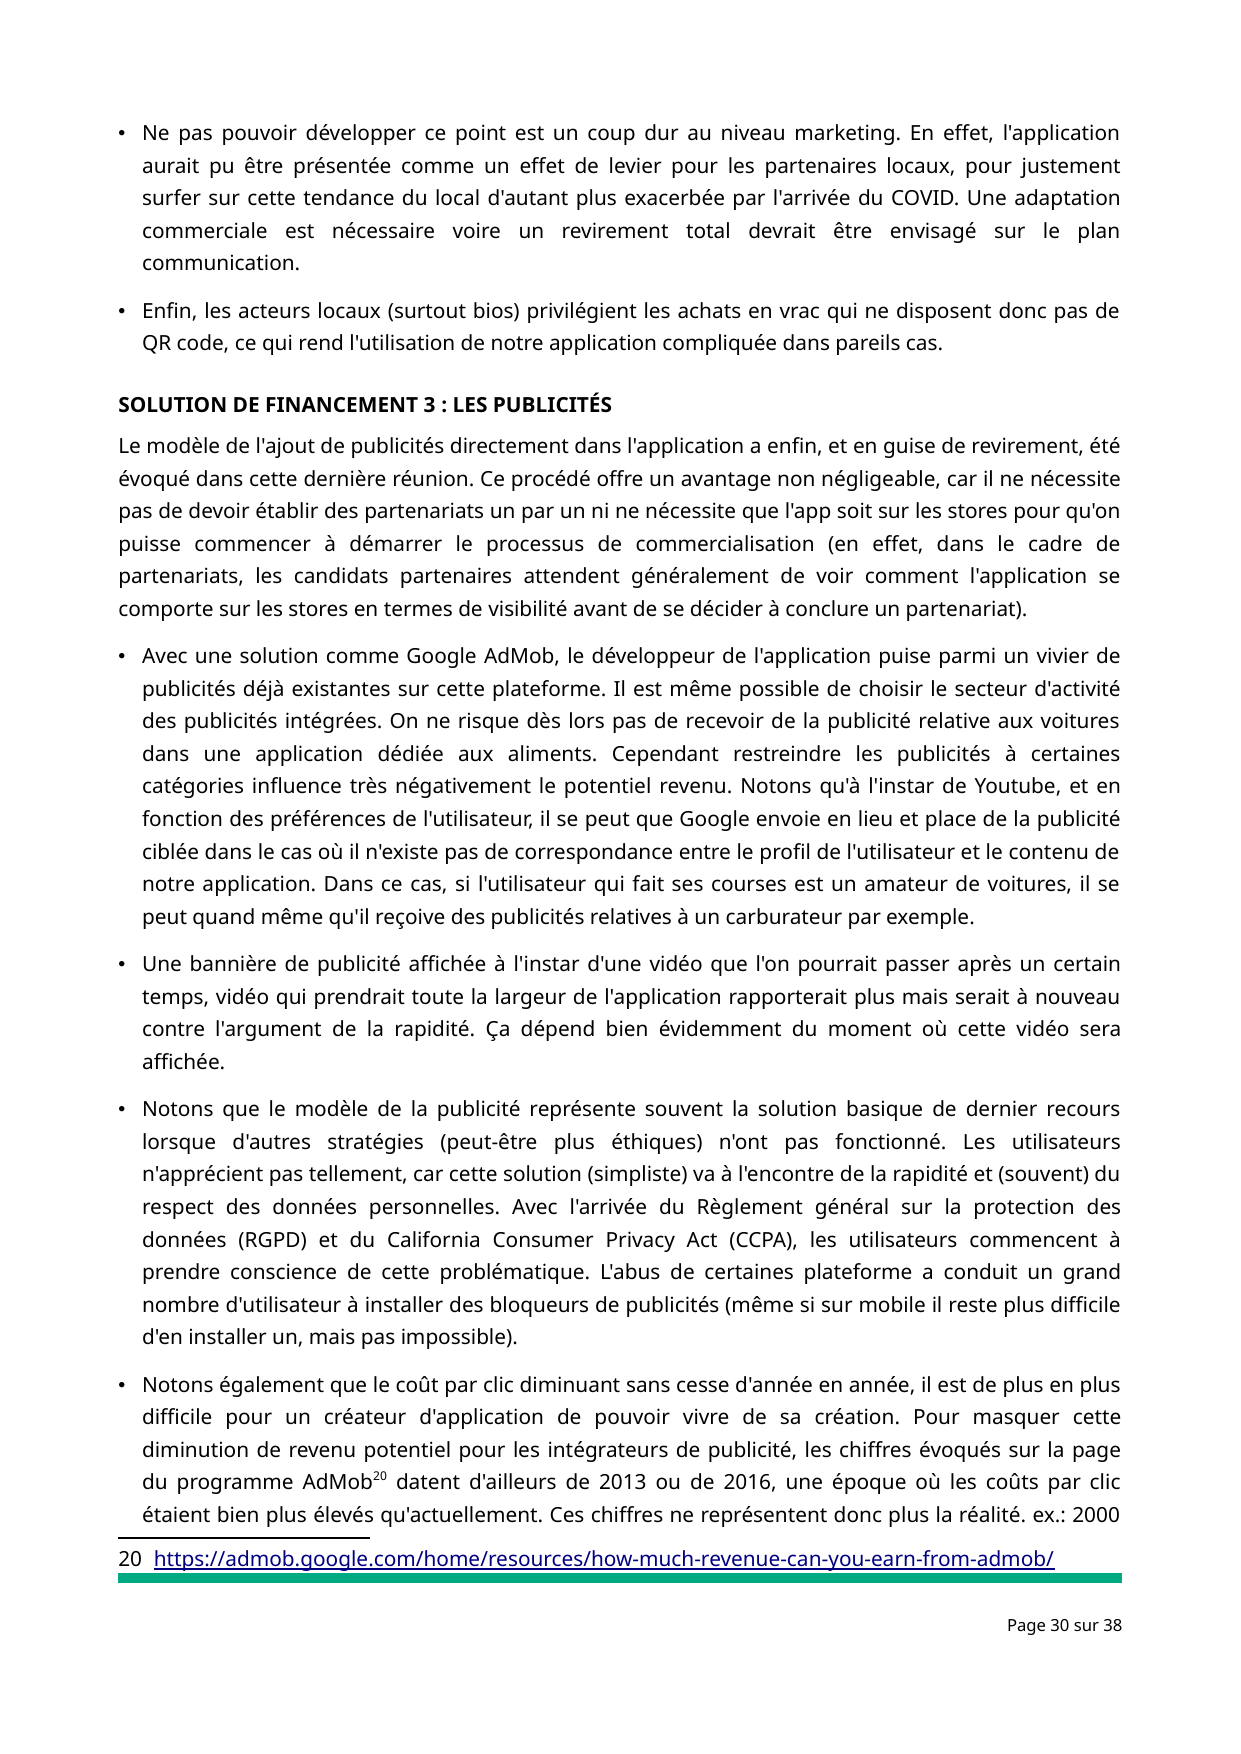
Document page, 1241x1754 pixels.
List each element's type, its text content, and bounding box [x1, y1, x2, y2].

list Notons également que le coût par clic diminuant sans cesse d'année en année, il est de plus en plus difficile pour un créateur d'application de pouvoir vivre de sa création. Pour masquer cette diminution de revenu potentiel pour les intégrateurs de publicité, les chiffres évoqués sur la page du programme AdMob datent d'ailleurs de 2013 ou de 2016, une époque où les coûts par clic étaient bien plus élevés qu'actuellement. Ces chiffres ne représentent donc plus la réalité. ex.: 2000 [118, 1370, 1122, 1528]
list Enfin, les acteurs locaux (surtout bios) privilégient les achats en vrac qui ne disposent donc pas de QR code, ce qui rend l'utilisation de notre application compliquée dans pareils cas. [118, 296, 1122, 357]
subtitle Solution de financement 3 : les publicités [118, 390, 1122, 418]
list Ne pas pouvoir développer ce point est un coup dur au niveau marketing. En effet, l'application aurait pu être présentée comme un effet de levier pour les partenaires locaux, pour justement surfer sur cette tendance du local d'autant plus exacerbée par l'arrivée du COVID. Une adaptation commerciale est nécessaire voire un revirement total devrait être envisagé sur le plan communication. [118, 118, 1122, 277]
list Une bannière de publicité affichée à l'instar d'une vidéo que l'on pourrait passer après un certain temps, vidéo qui prendrait toute la largeur de l'application rapporterait plus mais serait à nouveau contre l'argument de la rapidité. Ça dépend bien évidemment du moment où cette vidéo sera affichée. [118, 949, 1122, 1076]
list https://admob.google.com/home/resources/how-much-revenue-can-you-earn-from-admob/ [118, 1544, 1122, 1573]
list Notons que le modèle de la publicité représente souvent la solution basique de dernier recours lorsque d'autres stratégies (peut-être plus éthiques) n'ont pas fonctionné. Les utilisateurs n'apprécient pas tellement, car cette solution (simpliste) va à l'encontre de la rapidité et (souvent) du respect des données personnelles. Avec l'arrivée du Règlement général sur la protection des données (RGPD) et du California Consumer Privacy Act (CCPA), les utilisateurs commencent à prendre conscience de cette problématique. L'abus de certaines plateforme a conduit un grand nombre d'utilisateur à installer des bloqueurs de publicités (même si sur mobile il reste plus difficile d'en installer un, mais pas impossible). [118, 1094, 1122, 1351]
list Avec une solution comme Google AdMob, le développeur de l'application puise parmi un vivier de publicités déjà existantes sur cette plateforme. Il est même possible de choisir le secteur d'activité des publicités intégrées. On ne risque dès lors pas de recevoir de la publicité relative aux voitures dans une application dédiée aux aliments. Cependant restreindre les publicités à certaines catégories influence très négativement le potentiel revenu. Notons qu'à l'instar de Youtube, et en fonction des préférences de l'utilisateur, il se peut que Google envoie en lieu et place de la publicité ciblée dans le cas où il n'existe pas de correspondance entre le profil de l'utilisateur et le contenu de notre application. Dans ce cas, si l'utilisateur qui fait ses courses est un amateur de voitures, il se peut quand même qu'il reçoive des publicités relatives à un carburateur par exemple. [118, 641, 1122, 931]
text Le modèle de l'ajout de publicités directement dans l'application a enfin, et en guise de revirement, été évoqué dans cette dernière réunion. Ce procédé offre un avantage non négligeable, car il ne nécessite pas de devoir établir des partenariats un par un ni ne nécessite que l'app soit sur les stores pour qu'on puisse commencer à démarrer le processus de commercialisation (en effet, dans le cadre de partenariats, les candidats partenaires attendent généralement de voir comment l'application se comporte sur les stores en termes de visibilité avant de se décider à conclure un partenariat). [118, 431, 1122, 622]
